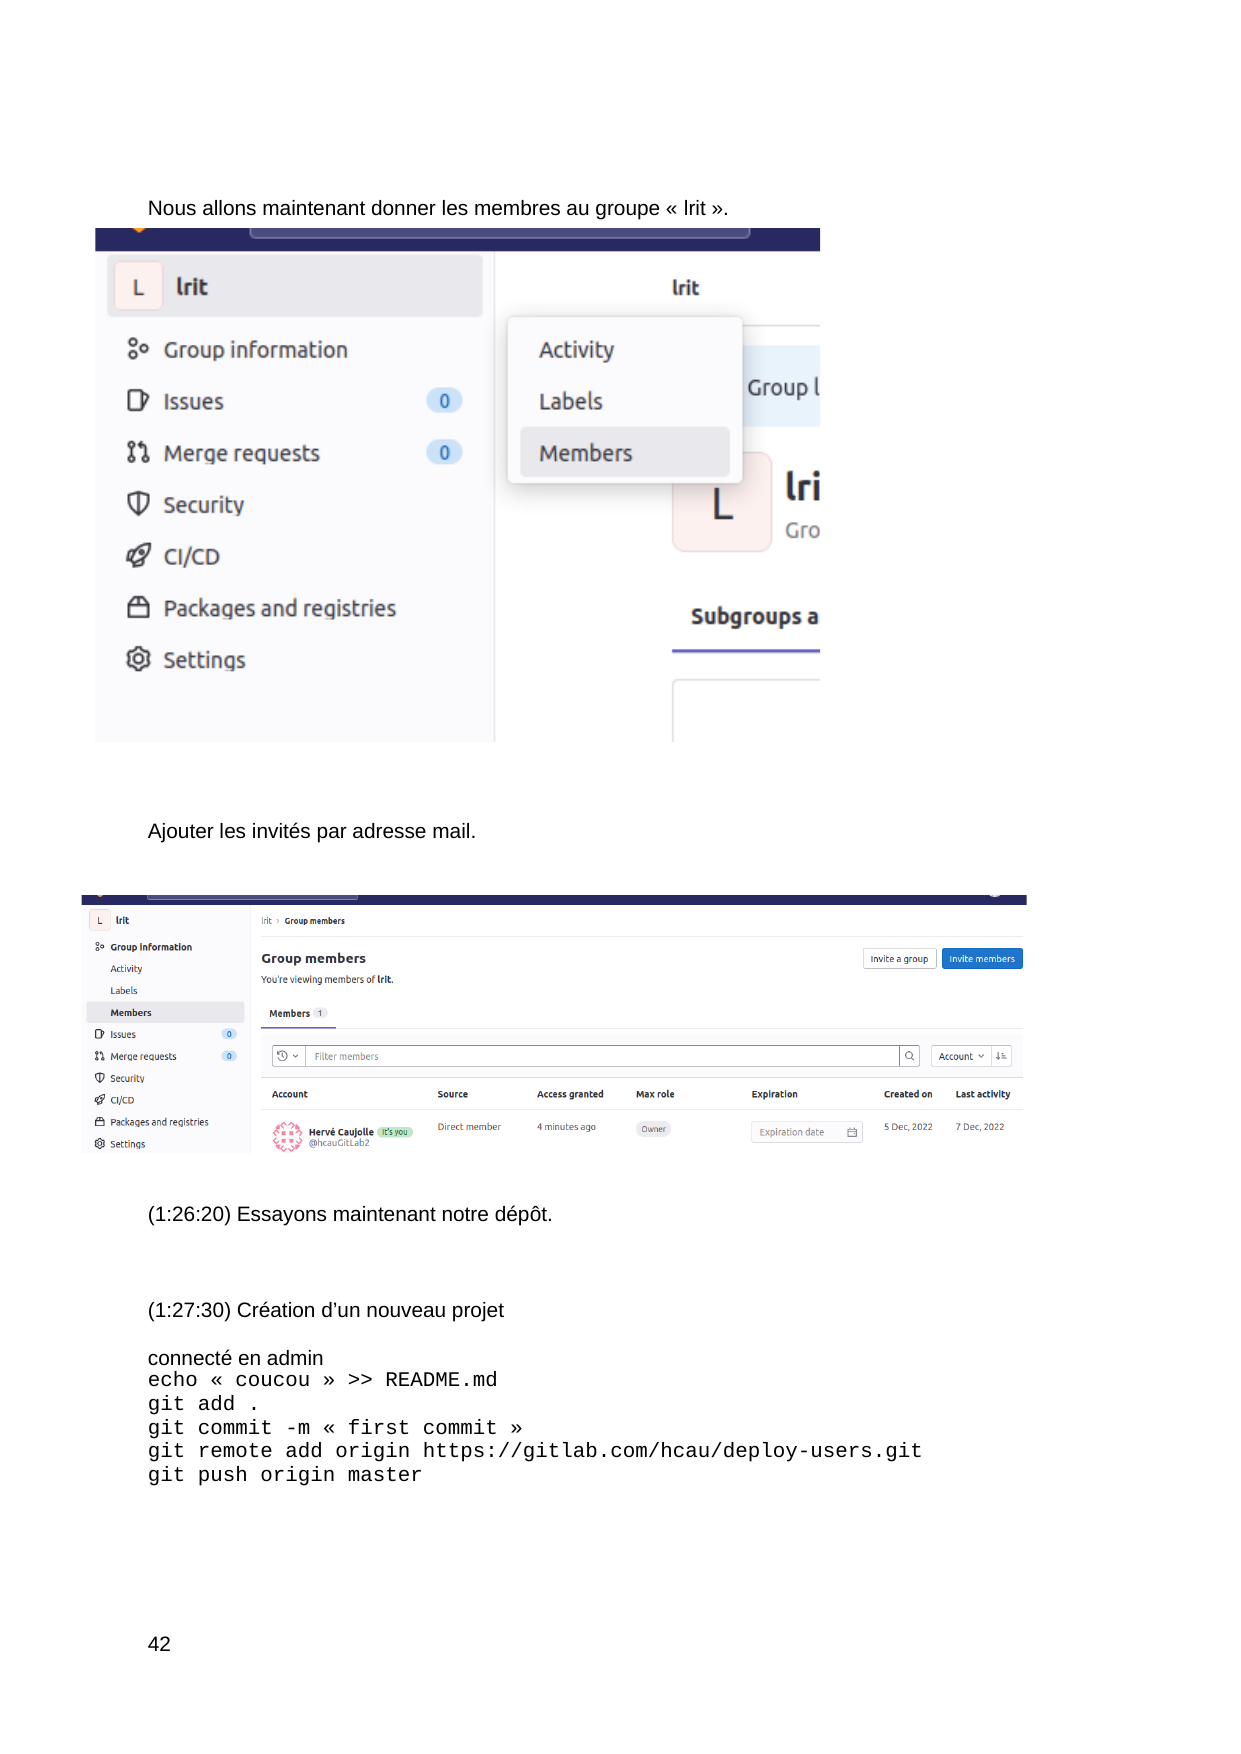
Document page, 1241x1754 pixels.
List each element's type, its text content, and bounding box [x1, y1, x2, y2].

text git commit -m « first commit » [148, 1417, 1093, 1440]
text git remote add origin https://gitlab.com/hcau/deploy-users.git [148, 1440, 1093, 1464]
text git push origin master [148, 1464, 1093, 1488]
picture [81, 895, 1027, 1153]
text connecté en admin [148, 1346, 1093, 1369]
text Nous allons maintenant donner les membres au groupe « lrit ». [148, 196, 1093, 219]
text git add . [148, 1393, 1093, 1417]
text (1:27:30) Création d’un nouveau projet [148, 1298, 1093, 1322]
picture [95, 228, 821, 742]
text echo « coucou » >> README.md [148, 1369, 1093, 1393]
text (1:26:20) Essayons maintenant notre dépôt. [148, 1202, 1093, 1226]
text Ajouter les invités par adresse mail. [148, 818, 1093, 842]
